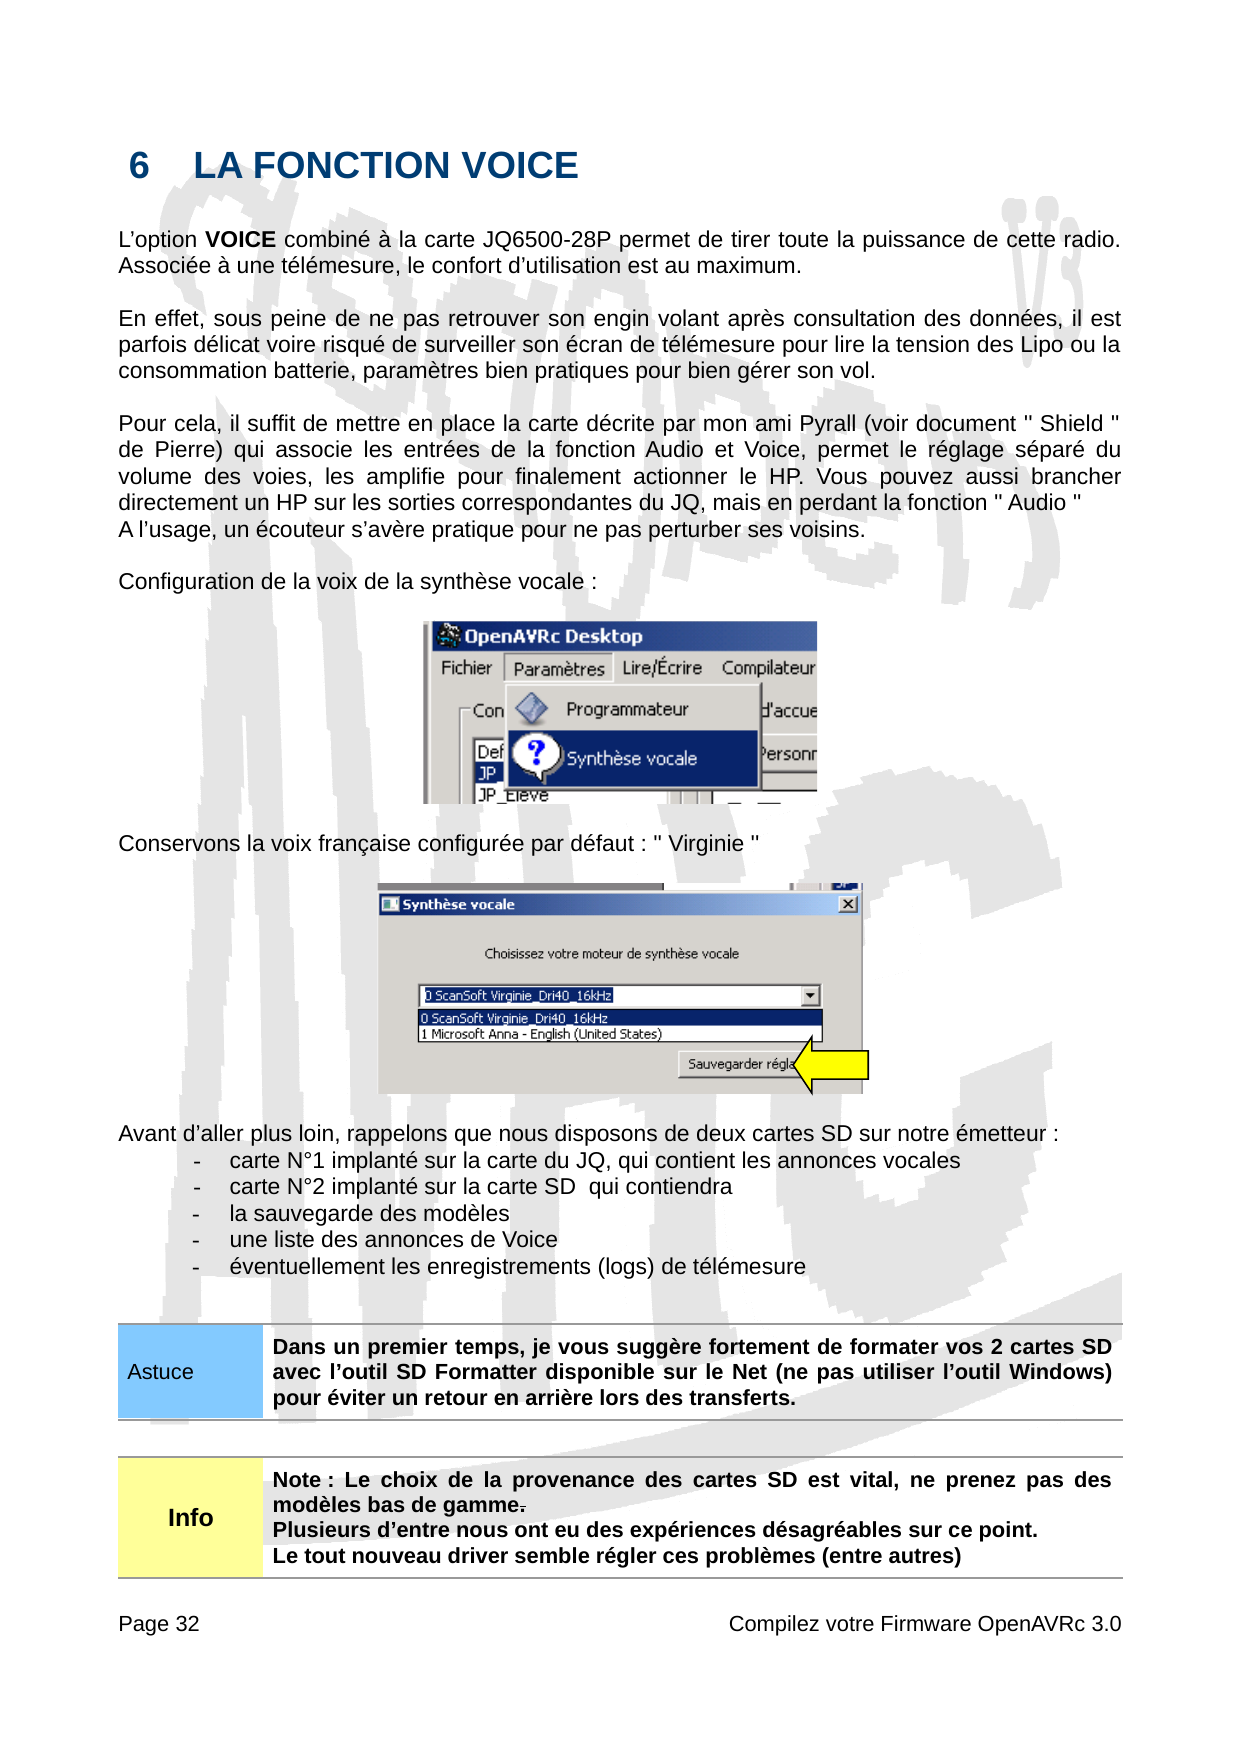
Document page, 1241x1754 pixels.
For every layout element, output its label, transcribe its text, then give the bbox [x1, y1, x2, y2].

list éventuellement les enregistrements (logs) de télémesure [192, 1253, 1122, 1279]
list carte N°1 implanté sur la carte du JQ, qui contient les annonces vocales [193, 1147, 1122, 1173]
table_header Astuce [118, 1325, 263, 1418]
text Avant d’aller plus loin, rappelons que nous disposons de deux cartes SD sur notre émetteur : [118, 1120, 1122, 1147]
text A l’usage, un écouteur s’avère pratique pour ne pas perturber ses voisins. [118, 516, 1122, 542]
text Conservons la voix française configurée par défaut : '' Virginie '' [118, 830, 1122, 857]
table_header Info [118, 1458, 263, 1577]
text Pour cela, il suffit de mettre en place la carte décrite par mon ami Pyrall (voir document '' Shield '' de Pierre) qui associe les entrées de la fonction Audio et Voice, permet le réglage séparé du volume des voies, les amplifie pour finalement actionner le HP. Vous pouvez aussi brancher directement un HP sur les sorties correspondantes du JQ, mais en perdant la fonction '' Audio '' [118, 410, 1122, 516]
table_header Dans un premier temps, je vous suggère fortement de formater vos 2 cartes SD avec l’outil SD Formatter disponible sur le Net (ne pas utiliser l’outil Windows) pour éviter un retour en arrière lors des transferts. [264, 1325, 1122, 1418]
table_header Note : Le choix de la provenance des cartes SD est vital, ne prenez pas des modèles bas de gamme. Plusieurs d’entre nous ont eu des expériences désagréables sur ce point. Le tout nouveau driver semble régler ces problèmes (entre autres) [264, 1458, 1122, 1577]
list une liste des annonces de Voice [192, 1226, 1122, 1253]
text En effet, sous peine de ne pas retrouver son engin volant après consultation des données, il est parfois délicat voire risqué de surveiller son écran de télémesure pour lire la tension des Lipo ou la consommation batterie, paramètres bien pratiques pour bien gérer son vol. [118, 305, 1122, 384]
text Configuration de la voix de la synthèse vocale : [118, 568, 1122, 594]
list la sauvegarde des modèles [192, 1200, 1122, 1226]
list carte N°2 implanté sur la carte SD qui contiendra [193, 1173, 1122, 1200]
text L’option VOICE combiné à la carte JQ6500-28P permet de tirer toute la puissance de cette radio. Associée à une télémesure, le confort d’utilisation est au maximum. [118, 226, 1122, 278]
subtitle LA FONCTION VOICE [118, 143, 1122, 187]
